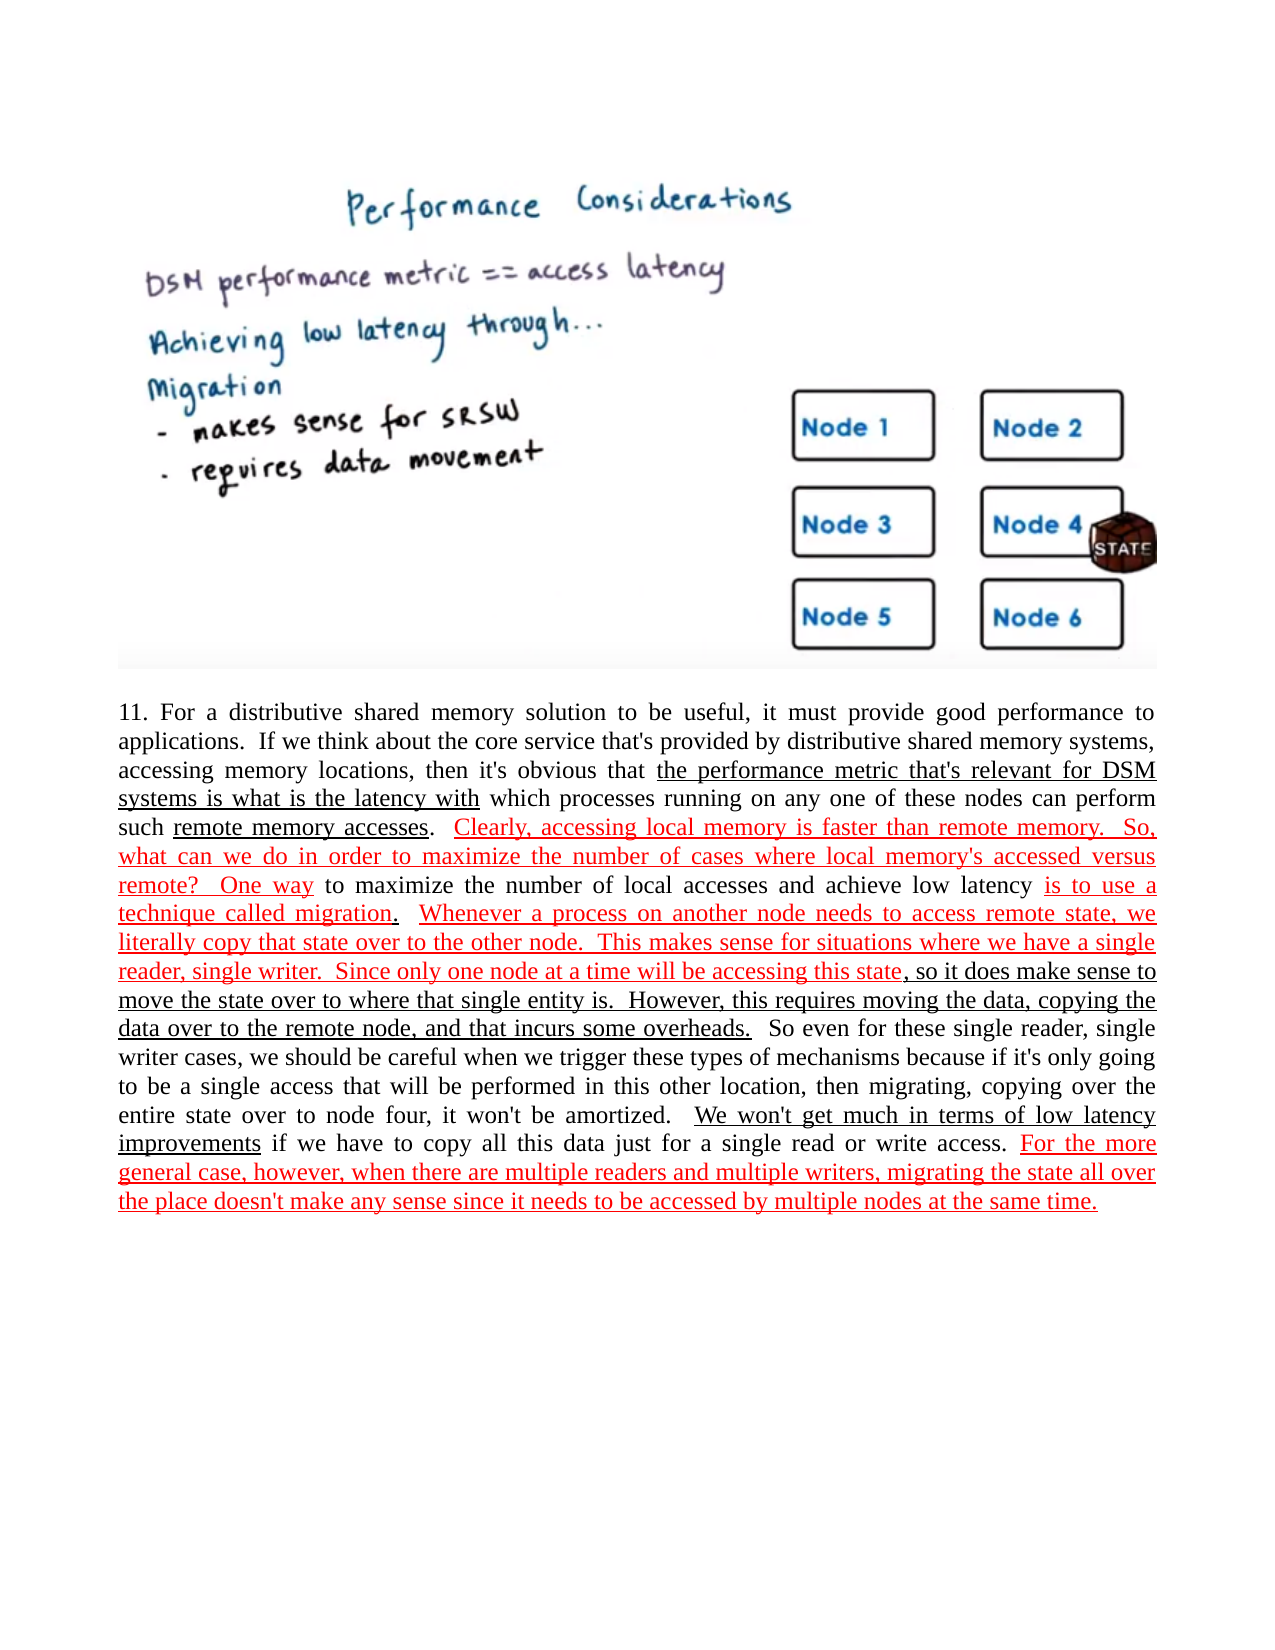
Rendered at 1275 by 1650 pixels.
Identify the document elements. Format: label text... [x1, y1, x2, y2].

text data over to the remote node, and that incurs some overheads. So even for these single reader, single writer cases, we should be careful when we trigger these types of mechanisms because if it's only going to be a single access that will be performed in this other location, then migrating, copying over the entire state over to node four, it won't be amortized. We won't get much in terms of low latency improvements if we have to copy all this data just for a single read or write access. For the more general case, however, when there are multiple readers and multiple writers, migrating the state all over the place doesn't make any sense since it needs to be accessed by multiple nodes at the same time. [118, 1011, 1157, 1215]
picture [118, 175, 1157, 669]
text 11. For a distributive shared memory solution to be useful, it must provide good performance to applications. If we think about the core service that's provided by distributive shared memory systems, accessing memory locations, then it's obvious that the performance metric that's relevant for DSM systems is what is the latency with which processes running on any one of these nodes can perform such remote memory accesses. Clearly, accessing local memory is faster than remote memory. So, what can we do in order to maximize the number of cases where local memory's accessed versus remote? One way to maximize the number of local accesses and achieve low latency is to use a technique called migration. Whenever a process on another node needs to access remote state, we literally copy that state over to the other node. This makes sense for situations where we have a single reader, single writer. Since only one node at a time will be accessing this state, so it does make sense to move the state over to where that single entity is. However, this requires moving the data, copying the [118, 697, 1157, 1010]
